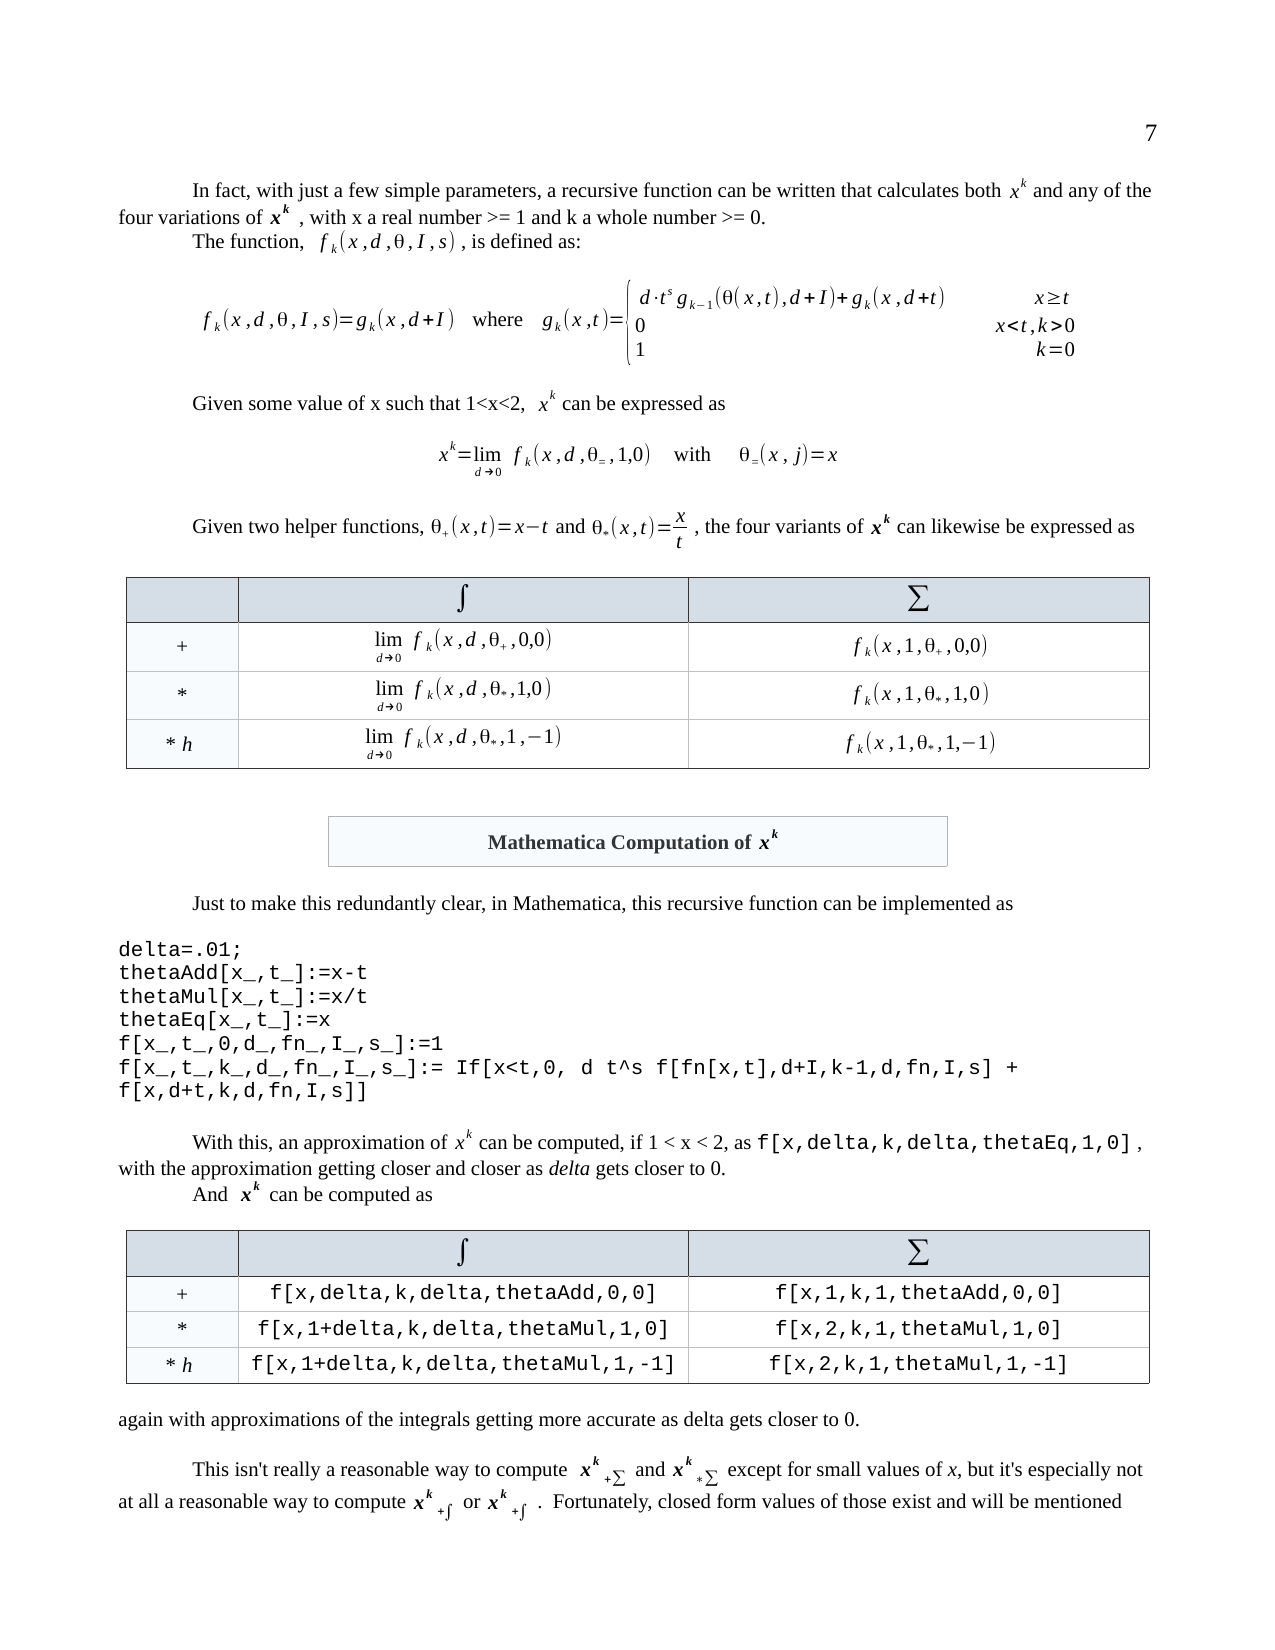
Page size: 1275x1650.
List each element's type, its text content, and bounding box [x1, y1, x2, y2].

text And can be computed as [118, 1180, 1157, 1206]
text Mathematica Computation of [329, 817, 947, 866]
table_cell [689, 720, 1149, 768]
table_cell f[x,1+delta,k,delta,thetaMul,1,0] [239, 1312, 688, 1347]
text thetaEq[x_,t_]:=x [118, 1009, 1157, 1033]
table_cell * [127, 672, 238, 719]
text again with approximations of the integrals getting more accurate as delta gets closer to 0. [118, 1407, 1157, 1431]
table_cell + [127, 1277, 238, 1311]
table_cell + [127, 623, 238, 671]
text thetaAdd[x_,t_]:=x-t [118, 962, 1157, 986]
table_cell [239, 720, 688, 768]
text thetaMul[x_,t_]:=x/t [118, 986, 1157, 1009]
text f[x_,t_,0,d_,fn_,I_,s_]:=1 [118, 1033, 1157, 1057]
table_header [239, 578, 688, 622]
table_cell f[x,1,k,1,thetaAdd,0,0] [689, 1277, 1149, 1311]
table_cell * [127, 1348, 238, 1383]
table_cell * [127, 720, 238, 768]
table_cell [689, 672, 1149, 719]
table_header [239, 1231, 688, 1276]
table_cell f[x,2,k,1,thetaMul,1,0] [689, 1312, 1149, 1347]
text delta=.01; [118, 938, 1157, 962]
text This isn't really a reasonable way to compute andexcept for small values of x, but it's especially not at all a reasonable way to computeor. Fortunately, closed form values of those exist and will be mentioned shortly. [118, 1455, 1157, 1522]
text f[x_,t_,k_,d_,fn_,I_,s_]:= If[x<t,0, d t^s f[fn[x,t],d+I,k-1,d,fn,I,s] + f[x,d+t,k,d,fn,I,s]] [118, 1057, 1157, 1104]
text The function, , is defined as: [118, 229, 1157, 256]
text In fact, with just a few simple parameters, a recursive function can be written that calculates bothand any of the four variations of, with x a real number >= 1 and k a whole number >= 0. [118, 176, 1157, 229]
table_header [689, 1231, 1149, 1276]
table_cell [689, 623, 1149, 671]
text Given two helper functions,and, the four variants ofcan likewise be expressed as [118, 503, 1157, 552]
text Just to make this redundantly clear, in Mathematica, this recursive function can be implemented as [118, 890, 1157, 914]
text With this, an approximation ofcan be computed, if 1 < x < 2, as f[x,delta,k,delta,thetaEq,1,0] , with the approximation getting closer and closer as delta gets closer to 0. [118, 1128, 1157, 1180]
table_header [127, 1231, 238, 1276]
table_cell * [127, 1312, 238, 1347]
text Given some value of x such that 1<x<2, can be expressed as [118, 389, 1157, 415]
table_header [689, 578, 1149, 622]
table_header [127, 578, 238, 622]
table_cell [239, 623, 688, 671]
table_cell f[x,2,k,1,thetaMul,1,-1] [689, 1348, 1149, 1383]
table_cell f[x,1+delta,k,delta,thetaMul,1,-1] [239, 1348, 688, 1383]
table_cell [239, 672, 688, 719]
table_cell f[x,delta,k,delta,thetaAdd,0,0] [239, 1277, 688, 1311]
